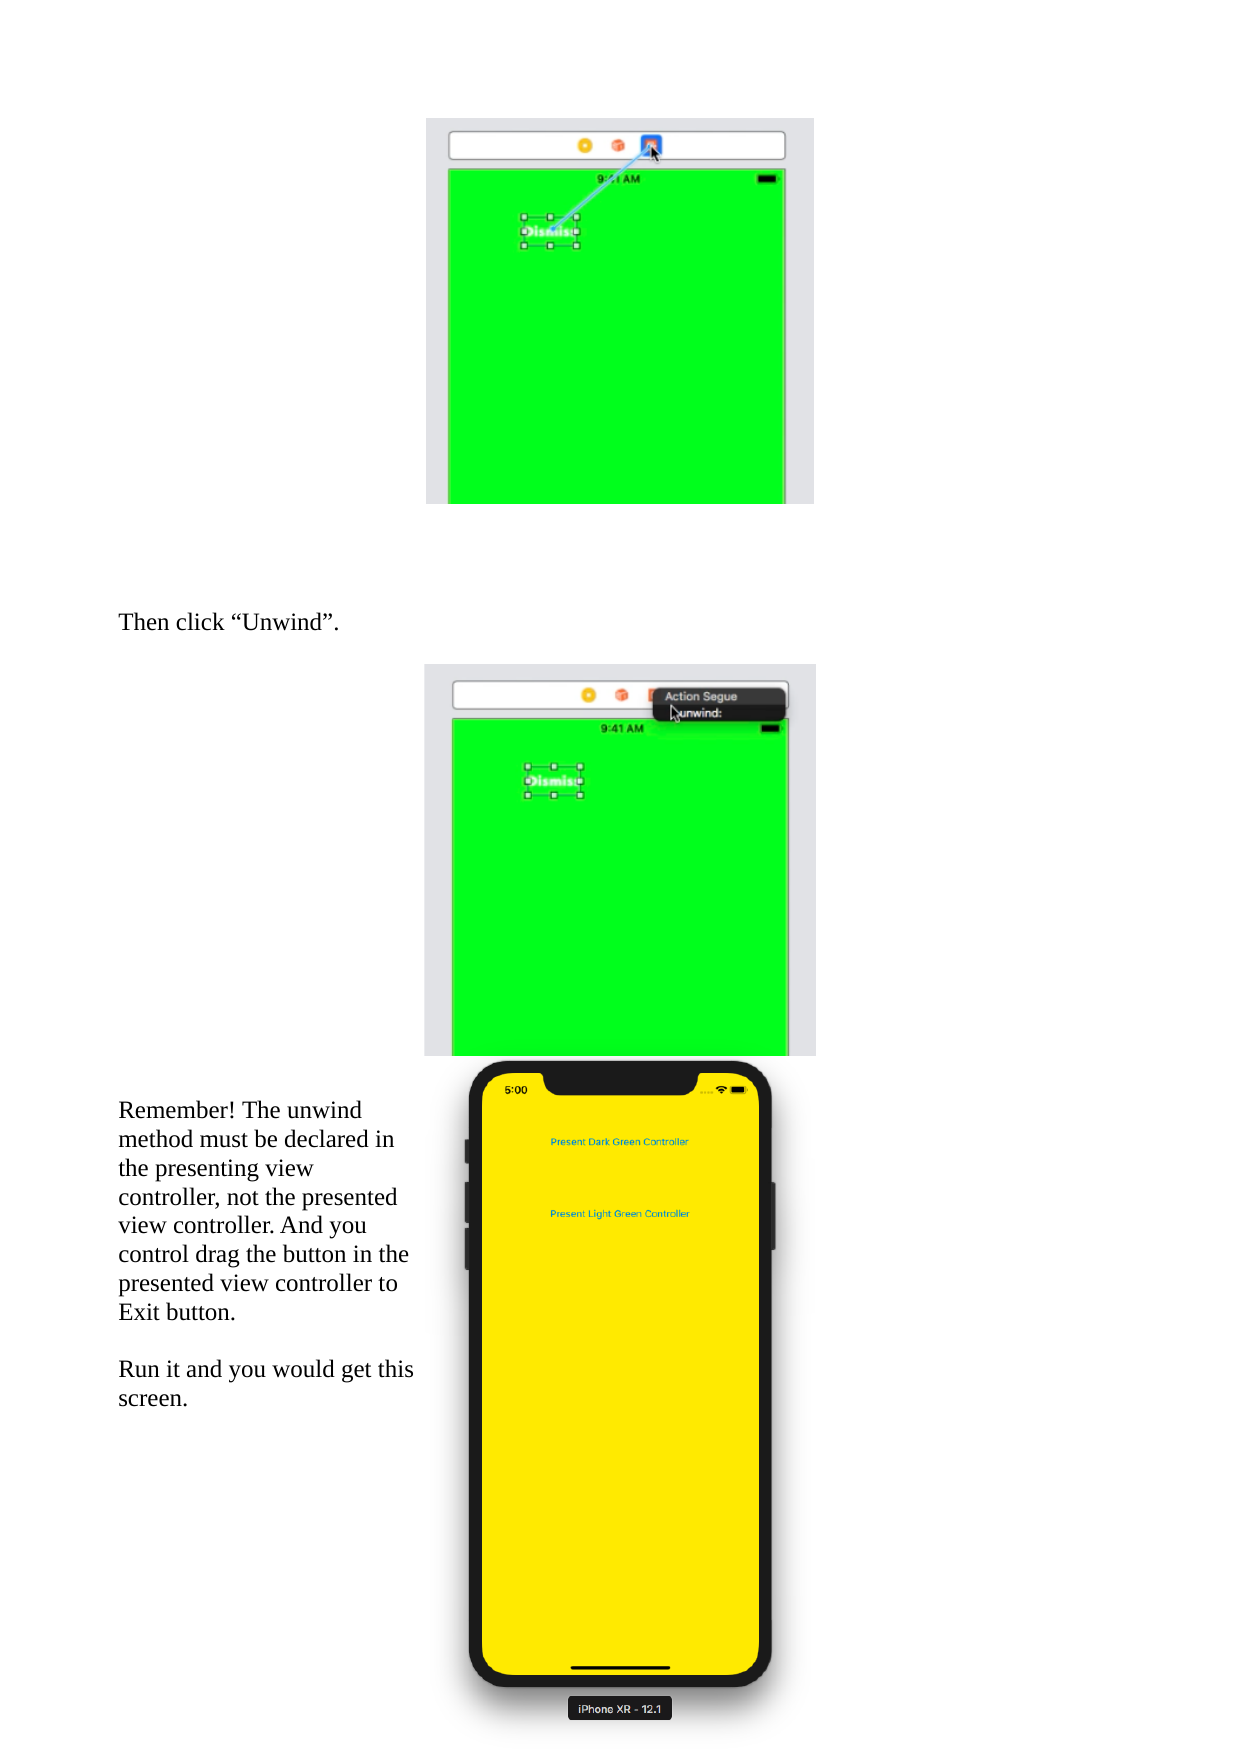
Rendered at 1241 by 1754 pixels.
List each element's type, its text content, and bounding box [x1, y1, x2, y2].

text [825, 1096, 1122, 1326]
picture [415, 664, 825, 1754]
picture [426, 118, 814, 504]
text Run it and you would get this screen. [118, 1354, 415, 1412]
text Remember! The unwind method must be declared in the presenting view controller, not the presented view controller. And you control drag the button in the presented view controller to Exit button. [118, 1096, 415, 1326]
text Then click “Unwind”. [118, 607, 1122, 636]
text [825, 1354, 1122, 1412]
